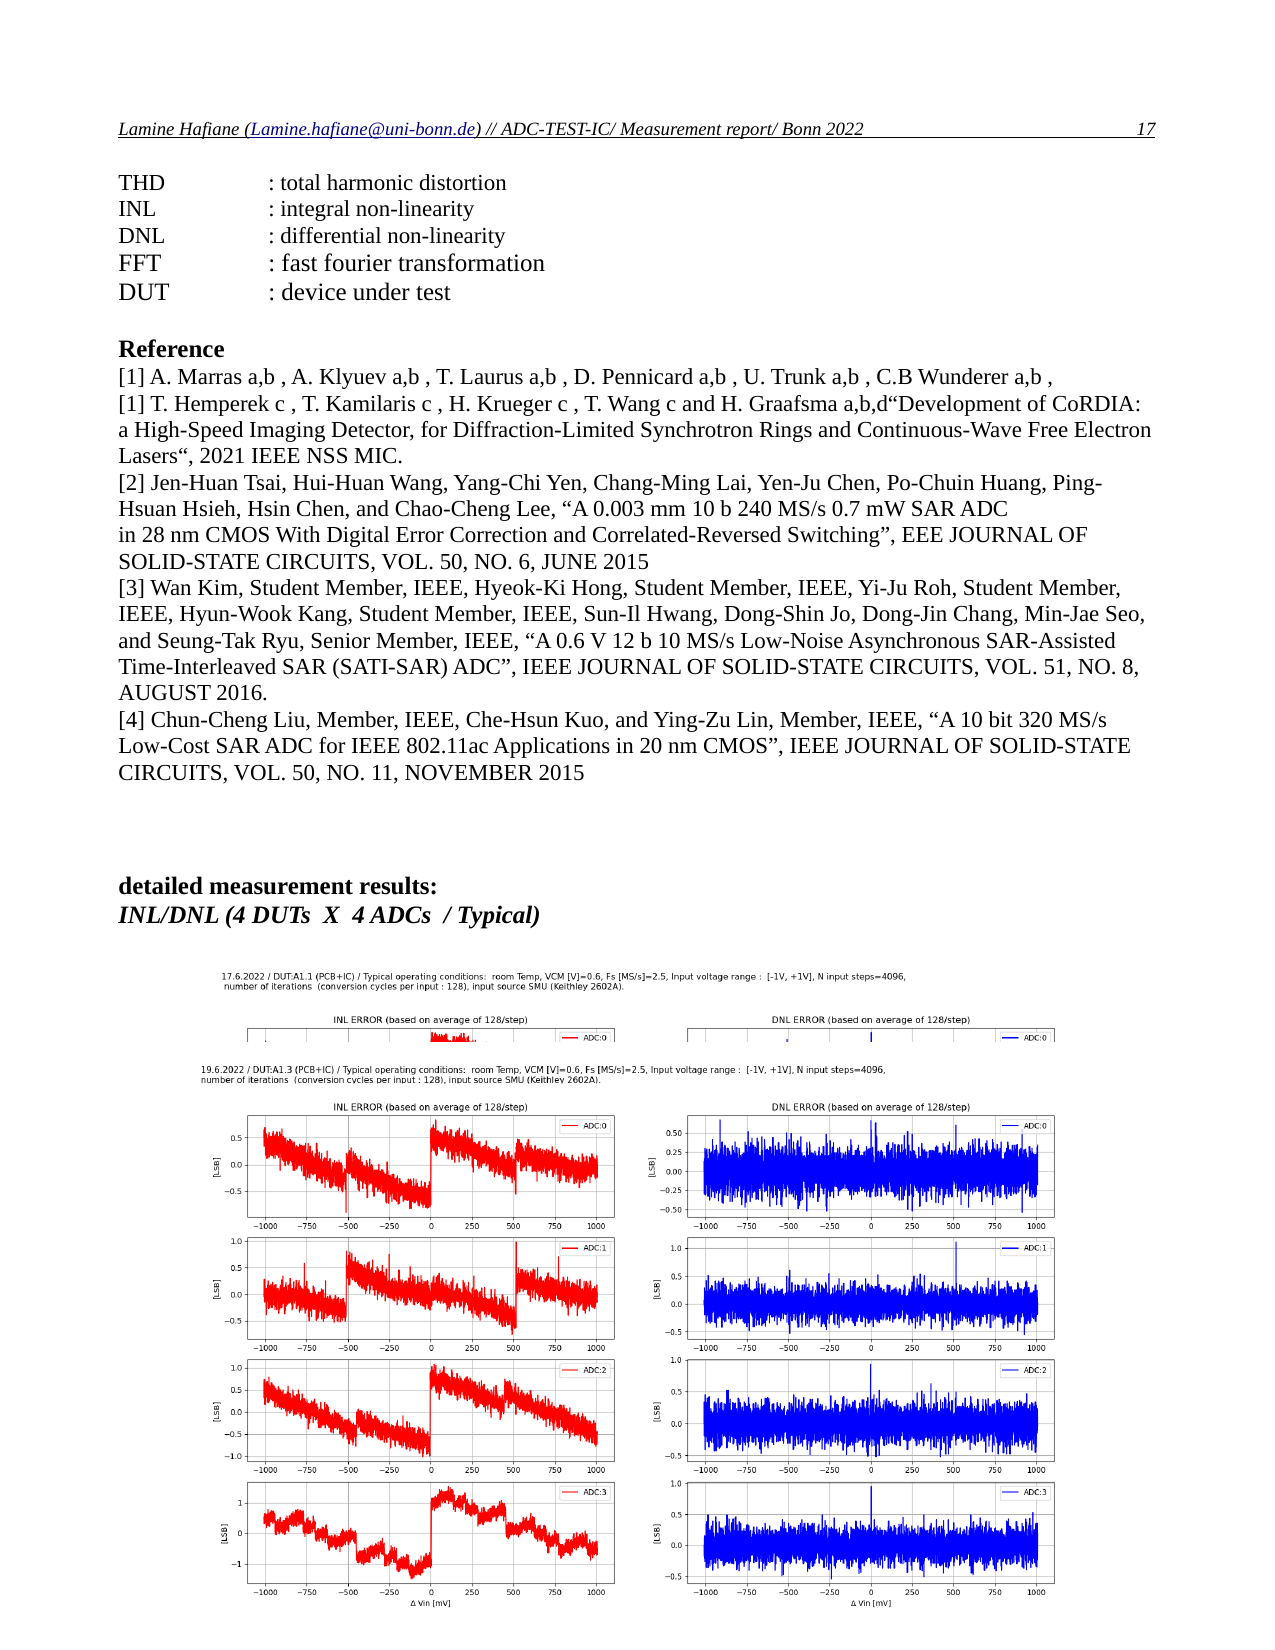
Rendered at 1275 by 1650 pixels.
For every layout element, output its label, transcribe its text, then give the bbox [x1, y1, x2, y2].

text [2] Jen-Huan Tsai, Hui-Huan Wang, Yang-Chi Yen, Chang-Ming Lai, Yen-Ju Chen, Po-Chuin Huang, Ping-Hsuan Hsieh, Hsin Chen, and Chao-Cheng Lee, “A 0.003 mm 10 b 240 MS/s 0.7 mW SAR ADC [118, 469, 1157, 521]
text FFT : fast fourier transformation [118, 248, 1157, 277]
picture [117, 957, 1160, 1650]
text in 28 nm CMOS With Digital Error Correction and Correlated-Reversed Switching”, EEE JOURNAL OF SOLID-STATE CIRCUITS, VOL. 50, NO. 6, JUNE 2015 [118, 521, 1157, 574]
text [4] Chun-Cheng Liu, Member, IEEE, Che-Hsun Kuo, and Ying-Zu Lin, Member, IEEE, “A 10 bit 320 MS/s Low-Cost SAR ADC for IEEE 802.11ac Applications in 20 nm CMOS”, IEEE JOURNAL OF SOLID-STATE CIRCUITS, VOL. 50, NO. 11, NOVEMBER 2015 [118, 706, 1157, 785]
text THD : total harmonic distortion [118, 169, 1157, 196]
text DNL : differential non-linearity [118, 222, 1157, 248]
text [1] A. Marras a,b , A. Klyuev a,b , T. Laurus a,b , D. Pennicard a,b , U. Trunk a,b , C.B Wunderer a,b , [118, 363, 1157, 389]
text INL : integral non-linearity [118, 196, 1157, 222]
text Reference [118, 334, 1157, 363]
text INL/DNL (4 DUTs X 4 ADCs / Typical) [118, 900, 1157, 929]
text [3] Wan Kim, Student Member, IEEE, Hyeok-Ki Hong, Student Member, IEEE, Yi-Ju Roh, Student Member, IEEE, Hyun-Wook Kang, Student Member, IEEE, Sun-Il Hwang, Dong-Shin Jo, Dong-Jin Chang, Min-Jae Seo, and Seung-Tak Ryu, Senior Member, IEEE, “A 0.6 V 12 b 10 MS/s Low-Noise Asynchronous SAR-Assisted Time-Interleaved SAR (SATI-SAR) ADC”, IEEE JOURNAL OF SOLID-STATE CIRCUITS, VOL. 51, NO. 8, AUGUST 2016. [118, 574, 1157, 706]
text detailed measurement results: [118, 871, 1157, 900]
text DUT : device under test [118, 277, 1157, 306]
text [1] T. Hemperek c , T. Kamilaris c , H. Krueger c , T. Wang c and H. Graafsma a,b,d“Development of CoRDIA: a High-Speed Imaging Detector, for Diffraction-Limited Synchrotron Rings and Continuous-Wave Free Electron Lasers“, 2021 IEEE NSS MIC. [118, 389, 1157, 469]
